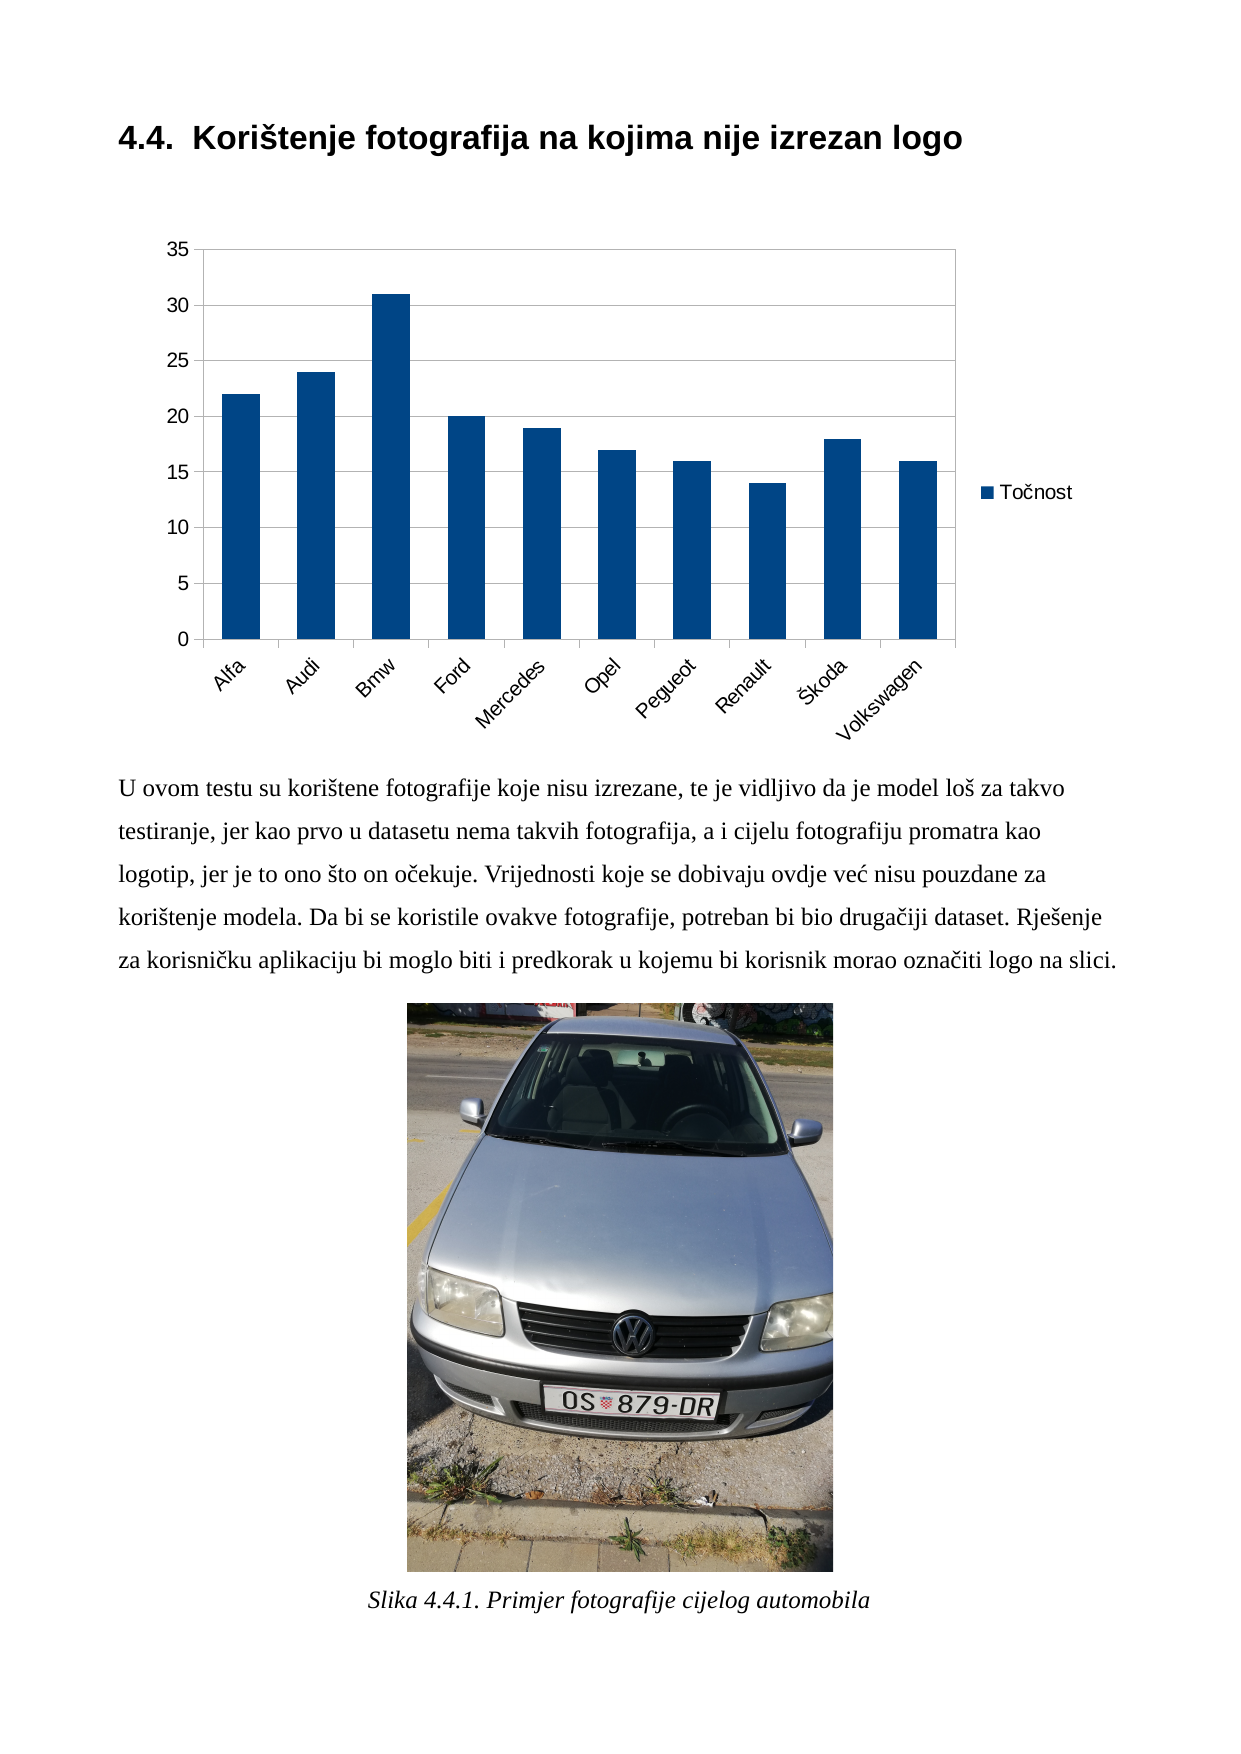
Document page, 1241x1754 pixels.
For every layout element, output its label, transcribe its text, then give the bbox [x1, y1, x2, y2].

subtitle Korištenje fotografija na kojima nije izrezan logo [118, 118, 1122, 157]
text U ovom testu su korištene fotografije koje nisu izrezane, te je vidljivo da je model loš za takvo testiranje, jer kao prvo u datasetu nema takvih fotografija, a i cijelu fotografiju promatra kao logotip, jer je to ono što on očekuje. Vrijednosti koje se dobivaju ovdje već nisu pouzdane za korištenje modela. Da bi se koristile ovakve fotografije, potreban bi bio drugačiji dataset. Rješenje za korisničku aplikaciju bi moglo biti i predkorak u kojemu bi korisnik morao označiti logo na slici. [118, 227, 1122, 974]
picture [407, 1003, 834, 1572]
text Slika 4.4.1. Primjer fotografije cijelog automobila [118, 1003, 1122, 1614]
